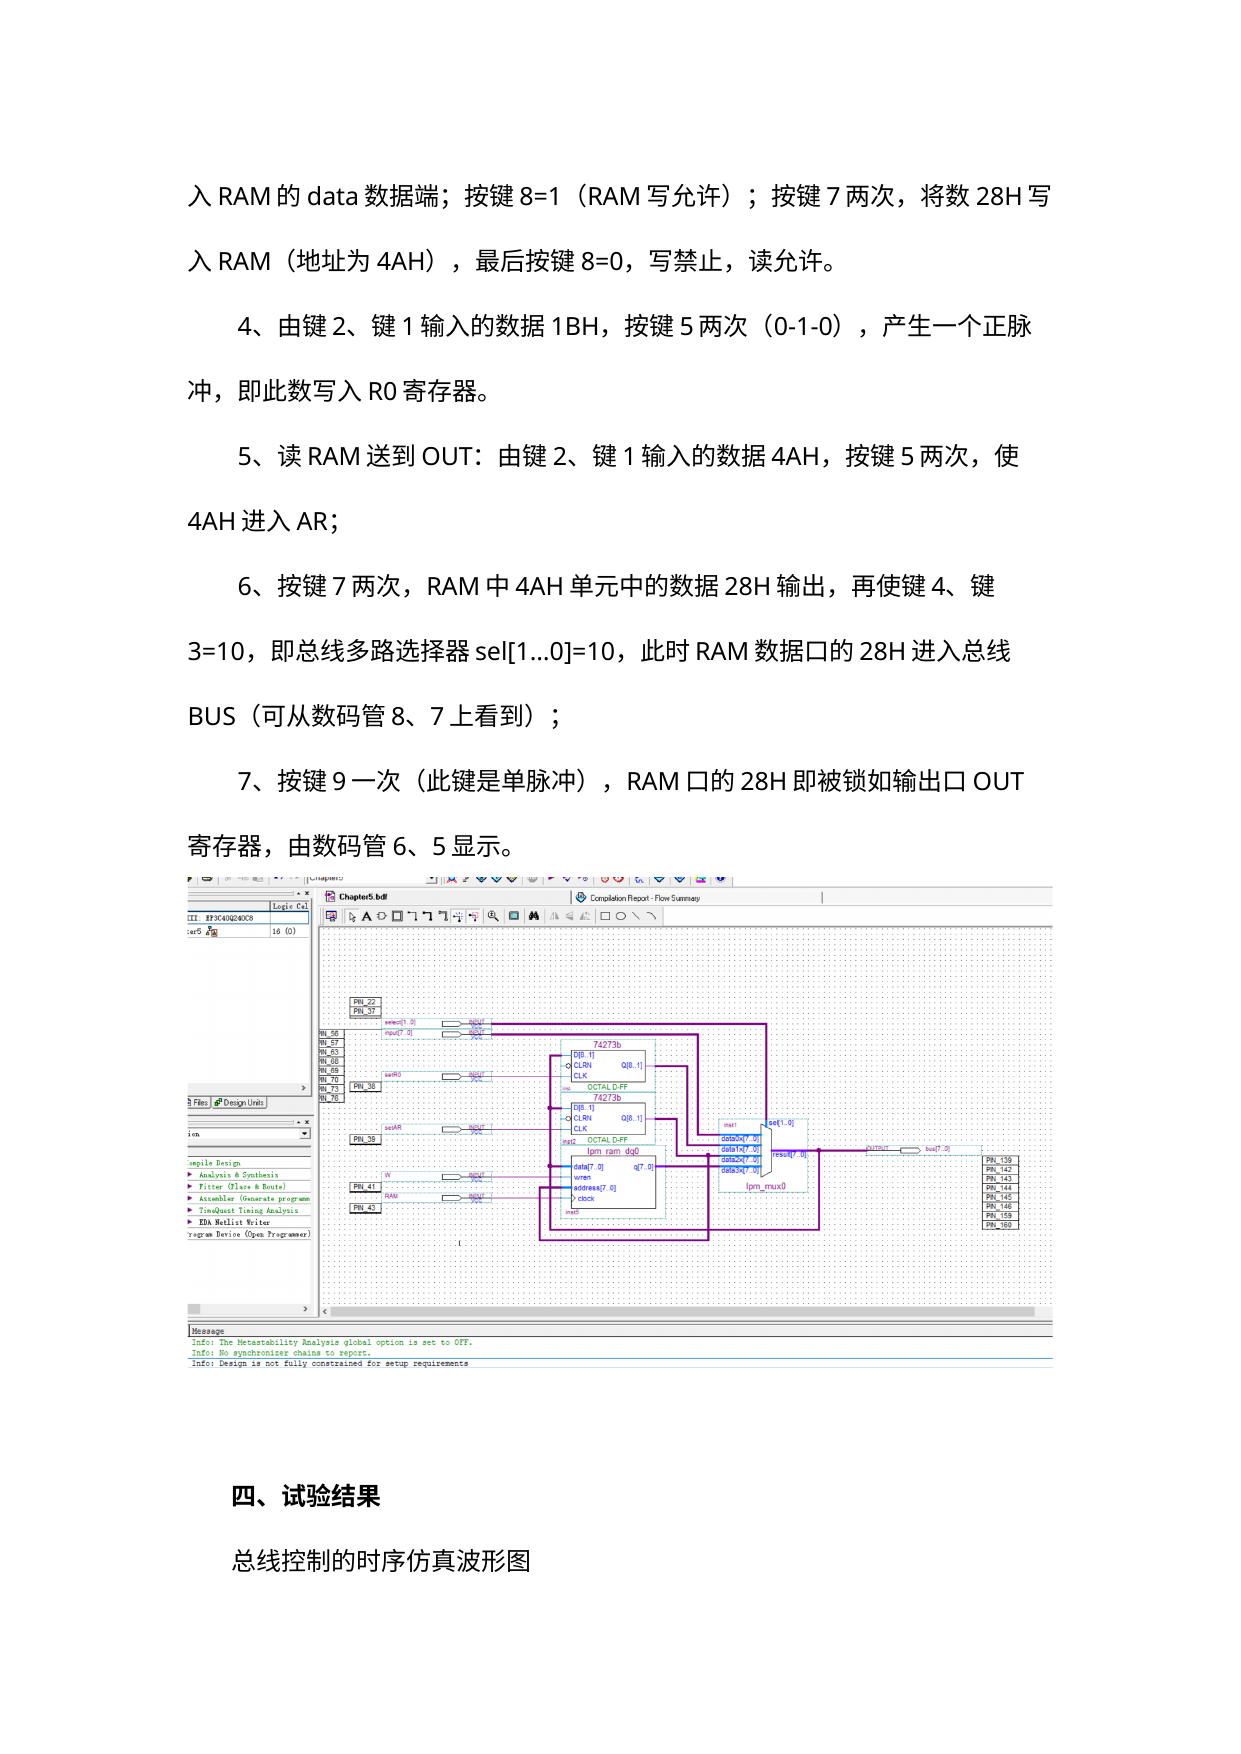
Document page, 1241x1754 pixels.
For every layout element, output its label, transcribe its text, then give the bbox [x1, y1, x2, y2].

text 四、试验结果 [187, 1462, 1053, 1527]
text 入RAM的data数据端；按键8=1（RAM写允许）；按键7两次，将数28H写入RAM（地址为4AH），最后按键8=0，写禁止，读允许。 [187, 162, 1053, 292]
text 4、由键2、键1输入的数据1BH，按键5两次（0-1-0），产生一个正脉冲，即此数写入R0寄存器。 [187, 292, 1053, 422]
text 6、按键7两次，RAM中4AH单元中的数据28H输出，再使键4、键3=10，即总线多路选择器sel[1…0]=10，此时RAM数据口的28H进入总线BUS（可从数码管8、7上看到）； [187, 552, 1053, 747]
text 7、按键9一次（此键是单脉冲），RAM口的28H即被锁如输出口OUT寄存器，由数码管6、5显示。 [187, 747, 1053, 877]
text 总线控制的时序仿真波形图 [187, 1527, 1053, 1592]
text 5、读RAM送到OUT：由键2、键1输入的数据4AH，按键5两次，使4AH进入AR； [187, 422, 1053, 552]
picture [187, 877, 1053, 1368]
